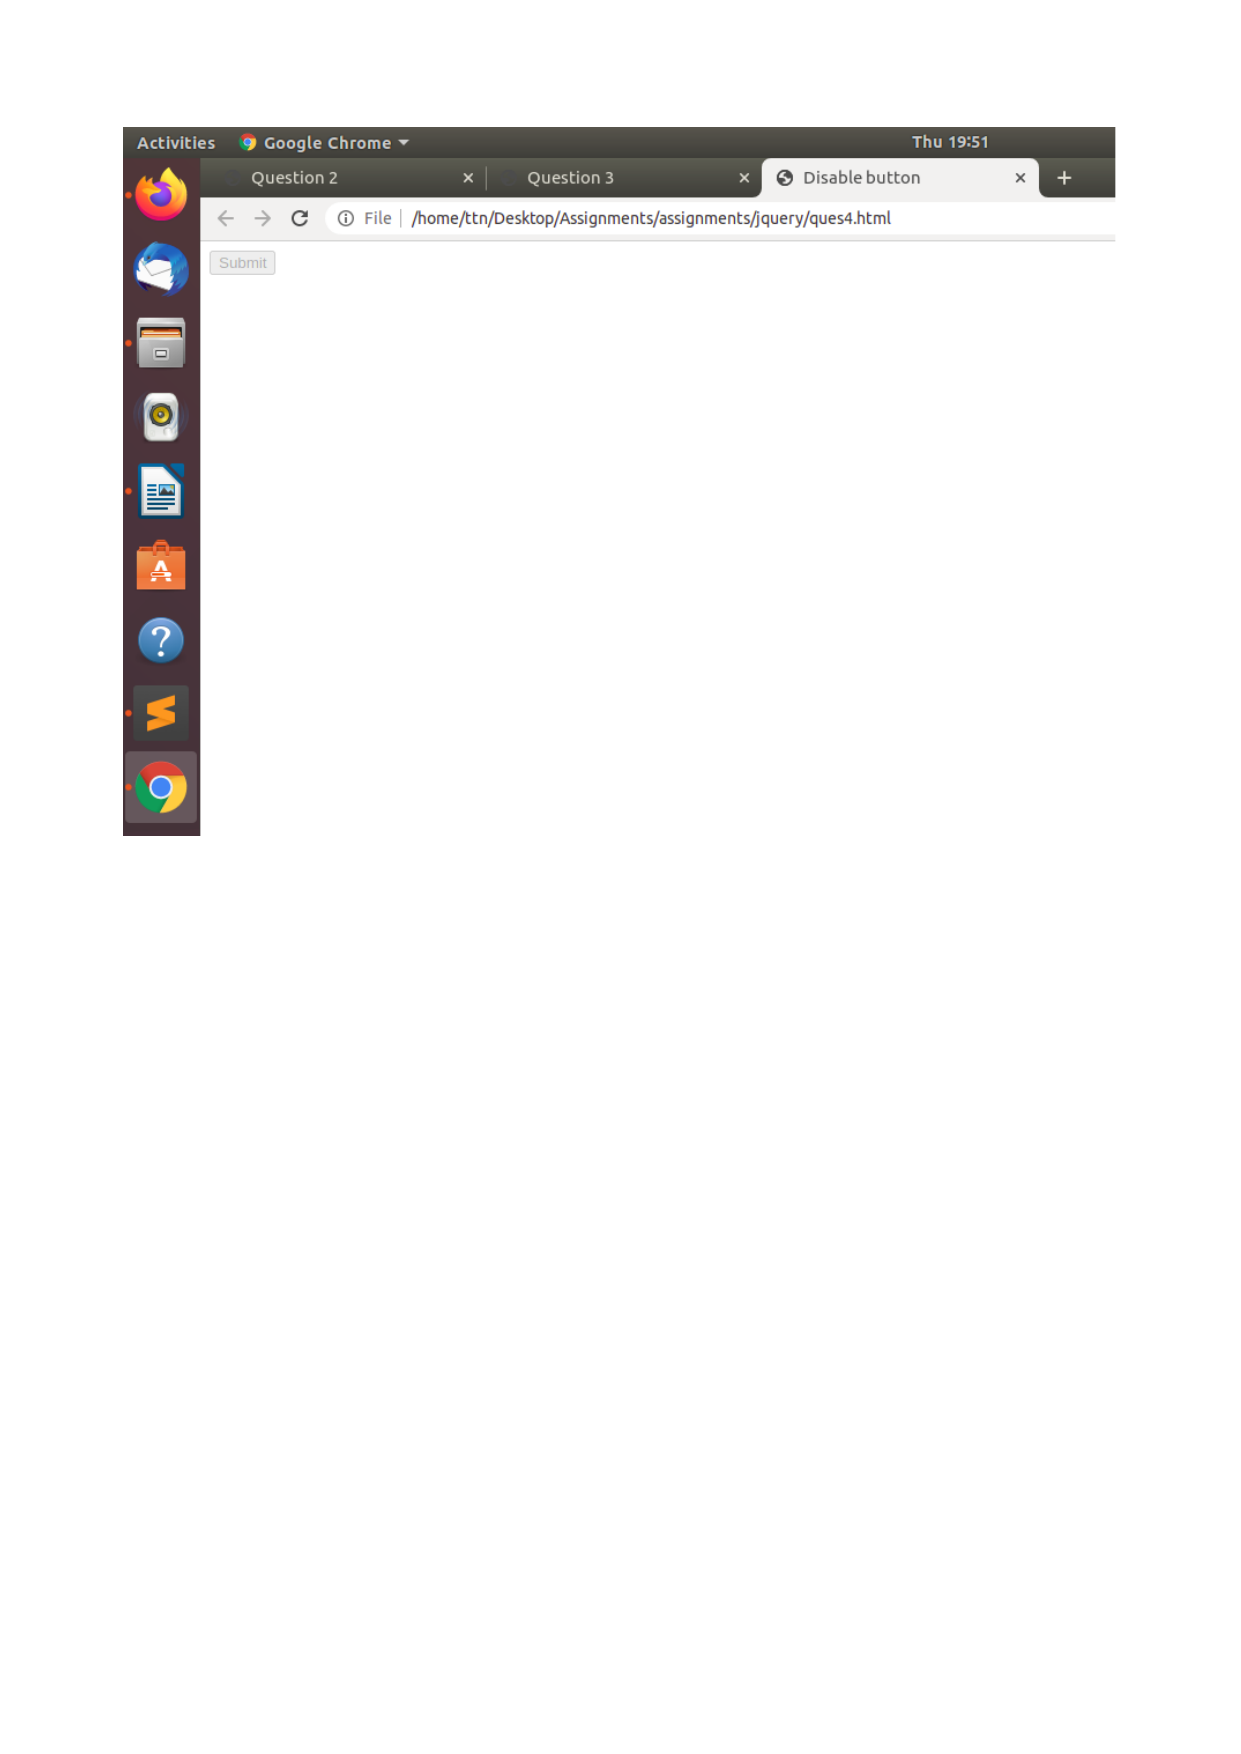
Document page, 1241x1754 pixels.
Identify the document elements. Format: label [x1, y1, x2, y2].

picture [123, 127, 1116, 836]
